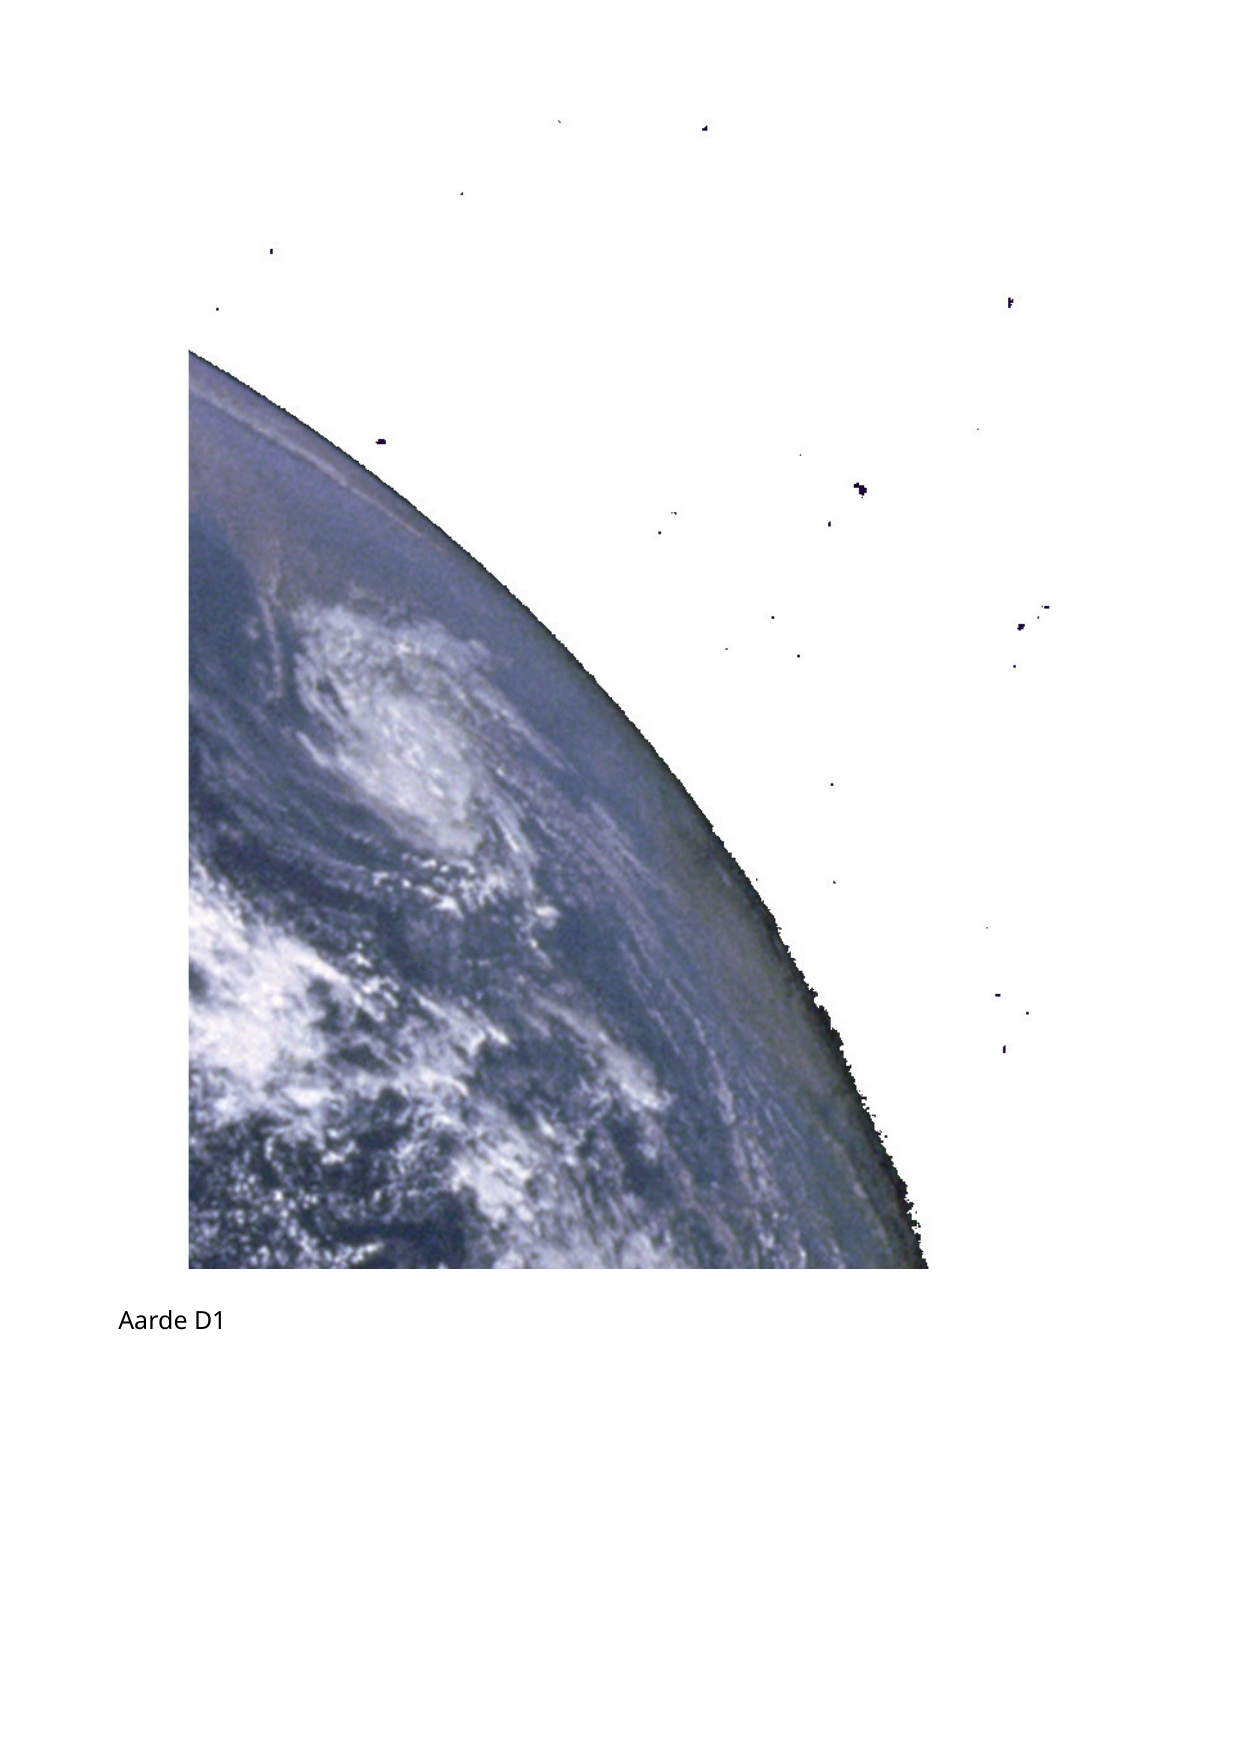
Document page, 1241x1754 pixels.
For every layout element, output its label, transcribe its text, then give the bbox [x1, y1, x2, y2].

text Aarde D1 [118, 1302, 1122, 1337]
picture [188, 118, 1052, 1269]
